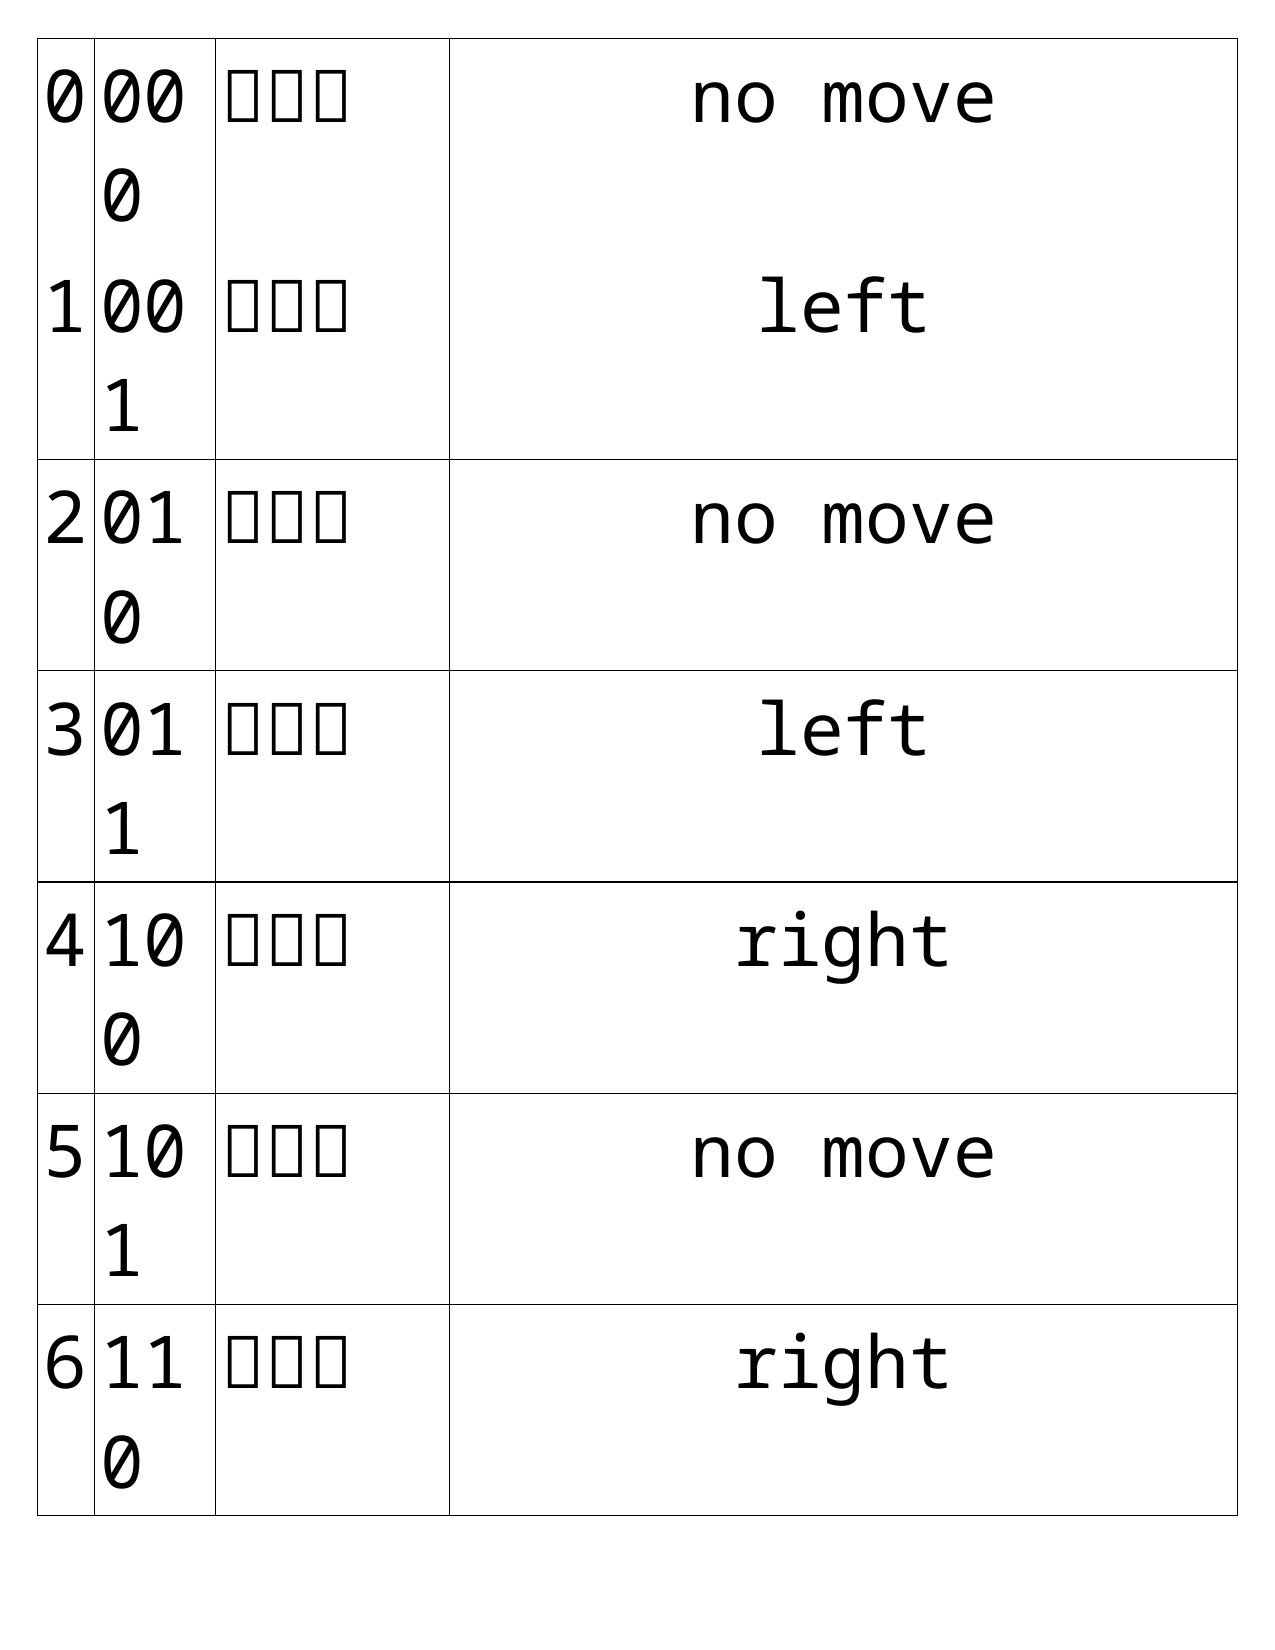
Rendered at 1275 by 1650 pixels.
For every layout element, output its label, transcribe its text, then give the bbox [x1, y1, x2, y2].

table_cell 110 [95, 1305, 215, 1515]
table_header 󱤨󱤨󱤨 [216, 39, 449, 249]
table_cell 010 [95, 460, 215, 670]
table_cell 011 [95, 671, 215, 881]
table_cell 󱤨󱤳󱤳 [216, 671, 449, 881]
table_cell right [450, 883, 1237, 1093]
table_cell 001 [95, 249, 215, 459]
table_cell no move [450, 1094, 1237, 1304]
table_cell 101 [95, 1094, 215, 1304]
table_cell 󱤳󱤨󱤳 [216, 1094, 449, 1304]
table_cell 1 [38, 249, 94, 459]
table_cell 100 [95, 883, 215, 1093]
table_cell right [450, 1305, 1237, 1515]
table_cell 6 [38, 1305, 94, 1515]
table_cell 󱤨󱤨󱤳 [216, 249, 449, 459]
table_cell left [450, 249, 1237, 459]
table_cell no move [450, 460, 1237, 670]
table_cell 󱤳󱤳󱤨 [216, 1305, 449, 1515]
table_header 0 [38, 39, 94, 249]
table_header no move [450, 39, 1237, 249]
table_cell 󱤨󱤳󱤨 [216, 460, 449, 670]
table_cell left [450, 671, 1237, 881]
table_cell 4 [38, 883, 94, 1093]
table_cell 2 [38, 460, 94, 670]
table_cell 5 [38, 1094, 94, 1304]
table_cell 3 [38, 671, 94, 881]
table_cell 󱤳󱤨󱤨 [216, 883, 449, 1093]
table_header 000 [95, 39, 215, 249]
